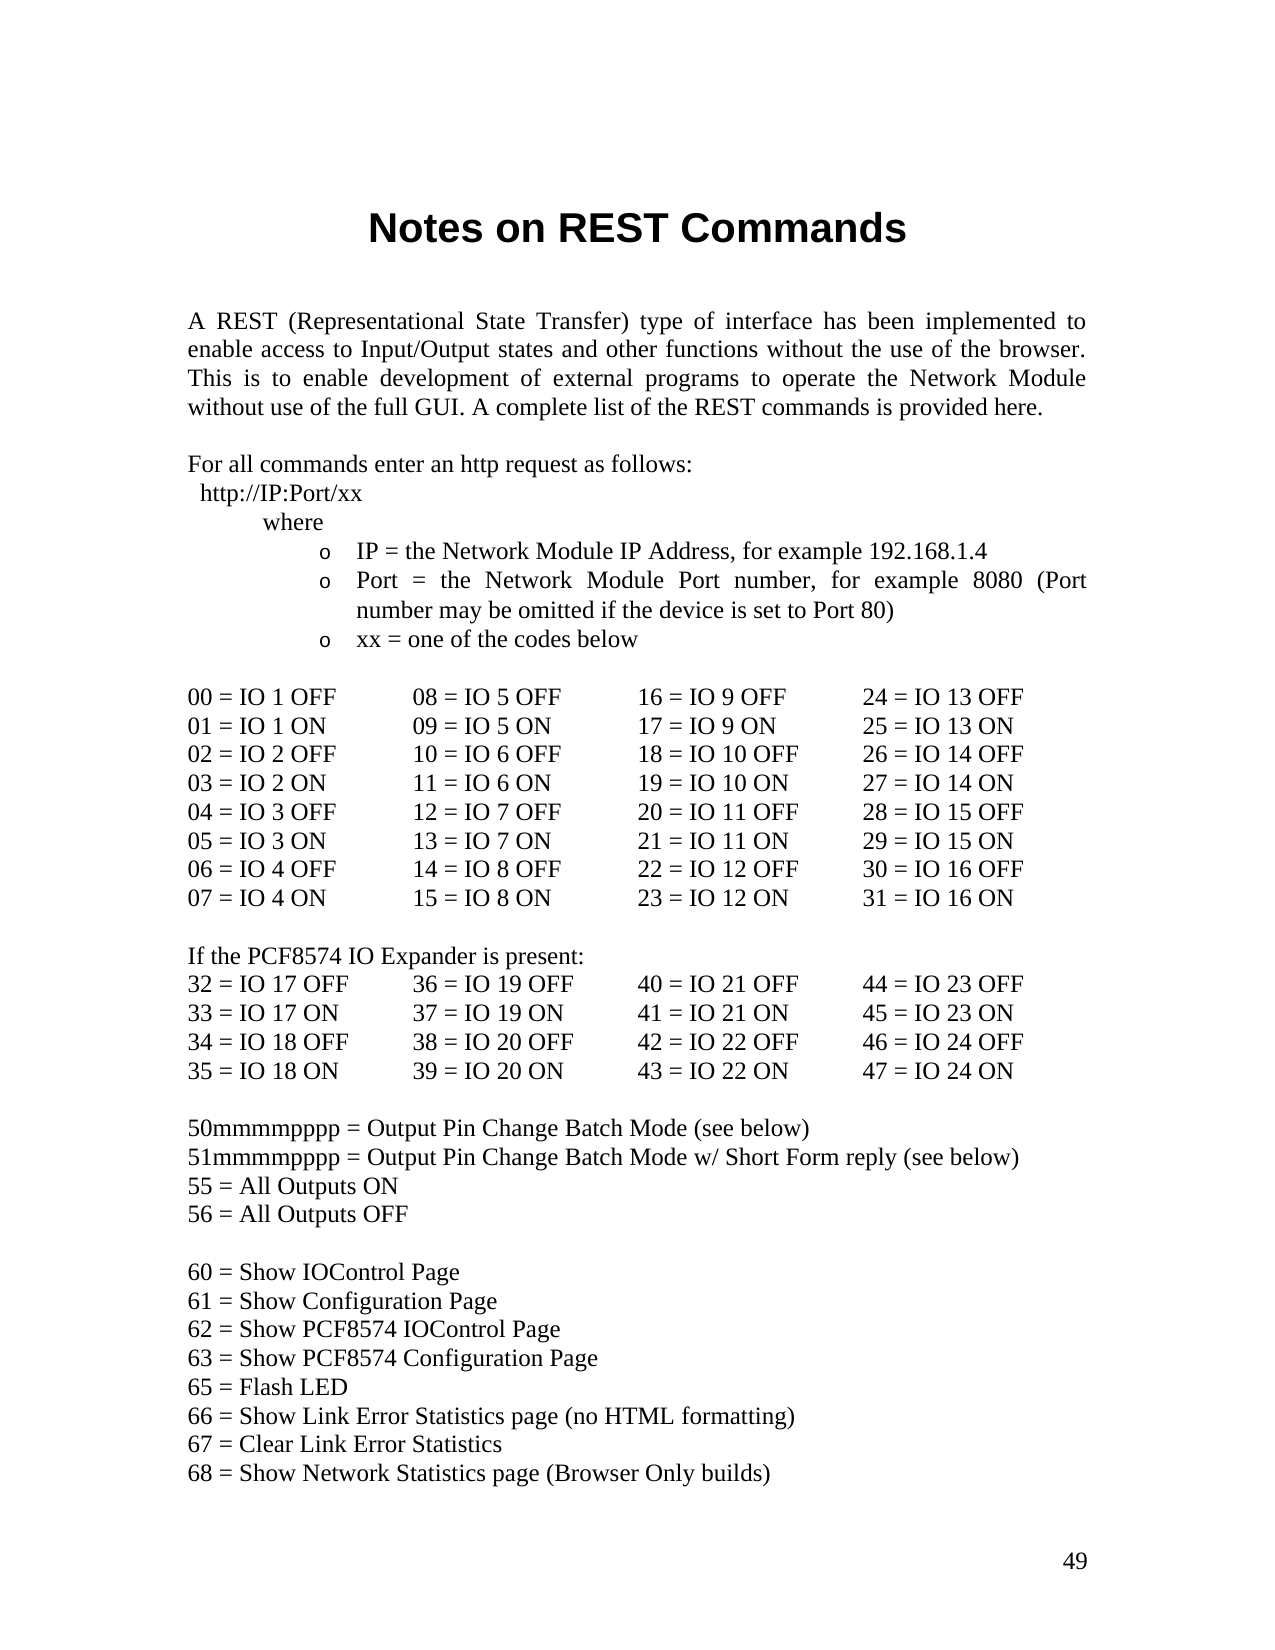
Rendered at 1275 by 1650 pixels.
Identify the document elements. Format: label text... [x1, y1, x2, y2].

text 32 = IO 17 OFF 36 = IO 19 OFF 40 = IO 21 OFF 44 = IO 23 OFF [187, 969, 1087, 998]
text 50mmmmpppp = Output Pin Change Batch Mode (see below) [187, 1113, 1087, 1142]
text 07 = IO 4 ON 15 = IO 8 ON 23 = IO 12 ON 31 = IO 16 ON [187, 883, 1087, 912]
text If the PCF8574 IO Expander is present: [187, 941, 1087, 969]
text 05 = IO 3 ON 13 = IO 7 ON 21 = IO 11 ON 29 = IO 15 ON [187, 826, 1087, 854]
text 62 = Show PCF8574 IOControl Page [187, 1314, 1087, 1343]
text 02 = IO 2 OFF 10 = IO 6 OFF 18 = IO 10 OFF 26 = IO 14 OFF [187, 739, 1087, 768]
text 66 = Show Link Error Statistics page (no HTML formatting) [187, 1401, 1087, 1429]
text 60 = Show IOControl Page [187, 1257, 1087, 1286]
text 61 = Show Configuration Page [187, 1286, 1087, 1314]
text 34 = IO 18 OFF 38 = IO 20 OFF 42 = IO 22 OFF 46 = IO 24 OFF [187, 1027, 1087, 1056]
list Port = the Network Module Port number, for example 8080 (Port number may be omitted if the device is set to Port 80) [319, 565, 1087, 624]
text 65 = Flash LED [187, 1372, 1087, 1401]
text For all commands enter an http request as follows: [187, 449, 1087, 478]
list xx = one of the codes below [319, 624, 1087, 653]
text 35 = IO 18 ON 39 = IO 20 ON 43 = IO 22 ON 47 = IO 24 ON [187, 1056, 1087, 1084]
text 33 = IO 17 ON 37 = IO 19 ON 41 = IO 21 ON 45 = IO 23 ON [187, 998, 1087, 1027]
subtitle Notes on REST Commands [187, 204, 1087, 252]
text 03 = IO 2 ON 11 = IO 6 ON 19 = IO 10 ON 27 = IO 14 ON [187, 768, 1087, 797]
text A REST (Representational State Transfer) type of interface has been implemented to enable access to Input/Output states and other functions without the use of the browser. This is to enable development of external programs to operate the Network Module without use of the full GUI. A complete list of the REST commands is provided here. [187, 306, 1087, 421]
text http://IP:Port/xx [187, 478, 1087, 507]
text 06 = IO 4 OFF 14 = IO 8 OFF 22 = IO 12 OFF 30 = IO 16 OFF [187, 854, 1087, 883]
text 01 = IO 1 ON 09 = IO 5 ON 17 = IO 9 ON 25 = IO 13 ON [187, 711, 1087, 739]
text 67 = Clear Link Error Statistics [187, 1429, 1087, 1458]
text 56 = All Outputs OFF [187, 1199, 1087, 1228]
text 55 = All Outputs ON [187, 1171, 1087, 1199]
text 63 = Show PCF8574 Configuration Page [187, 1343, 1087, 1372]
text where [262, 507, 1087, 536]
text 04 = IO 3 OFF 12 = IO 7 OFF 20 = IO 11 OFF 28 = IO 15 OFF [187, 797, 1087, 826]
text 00 = IO 1 OFF 08 = IO 5 OFF 16 = IO 9 OFF 24 = IO 13 OFF [187, 682, 1087, 711]
text 51mmmmpppp = Output Pin Change Batch Mode w/ Short Form reply (see below) [187, 1142, 1087, 1171]
list IP = the Network Module IP Address, for example 192.168.1.4 [319, 536, 1087, 565]
text 68 = Show Network Statistics page (Browser Only builds) [187, 1458, 1087, 1487]
